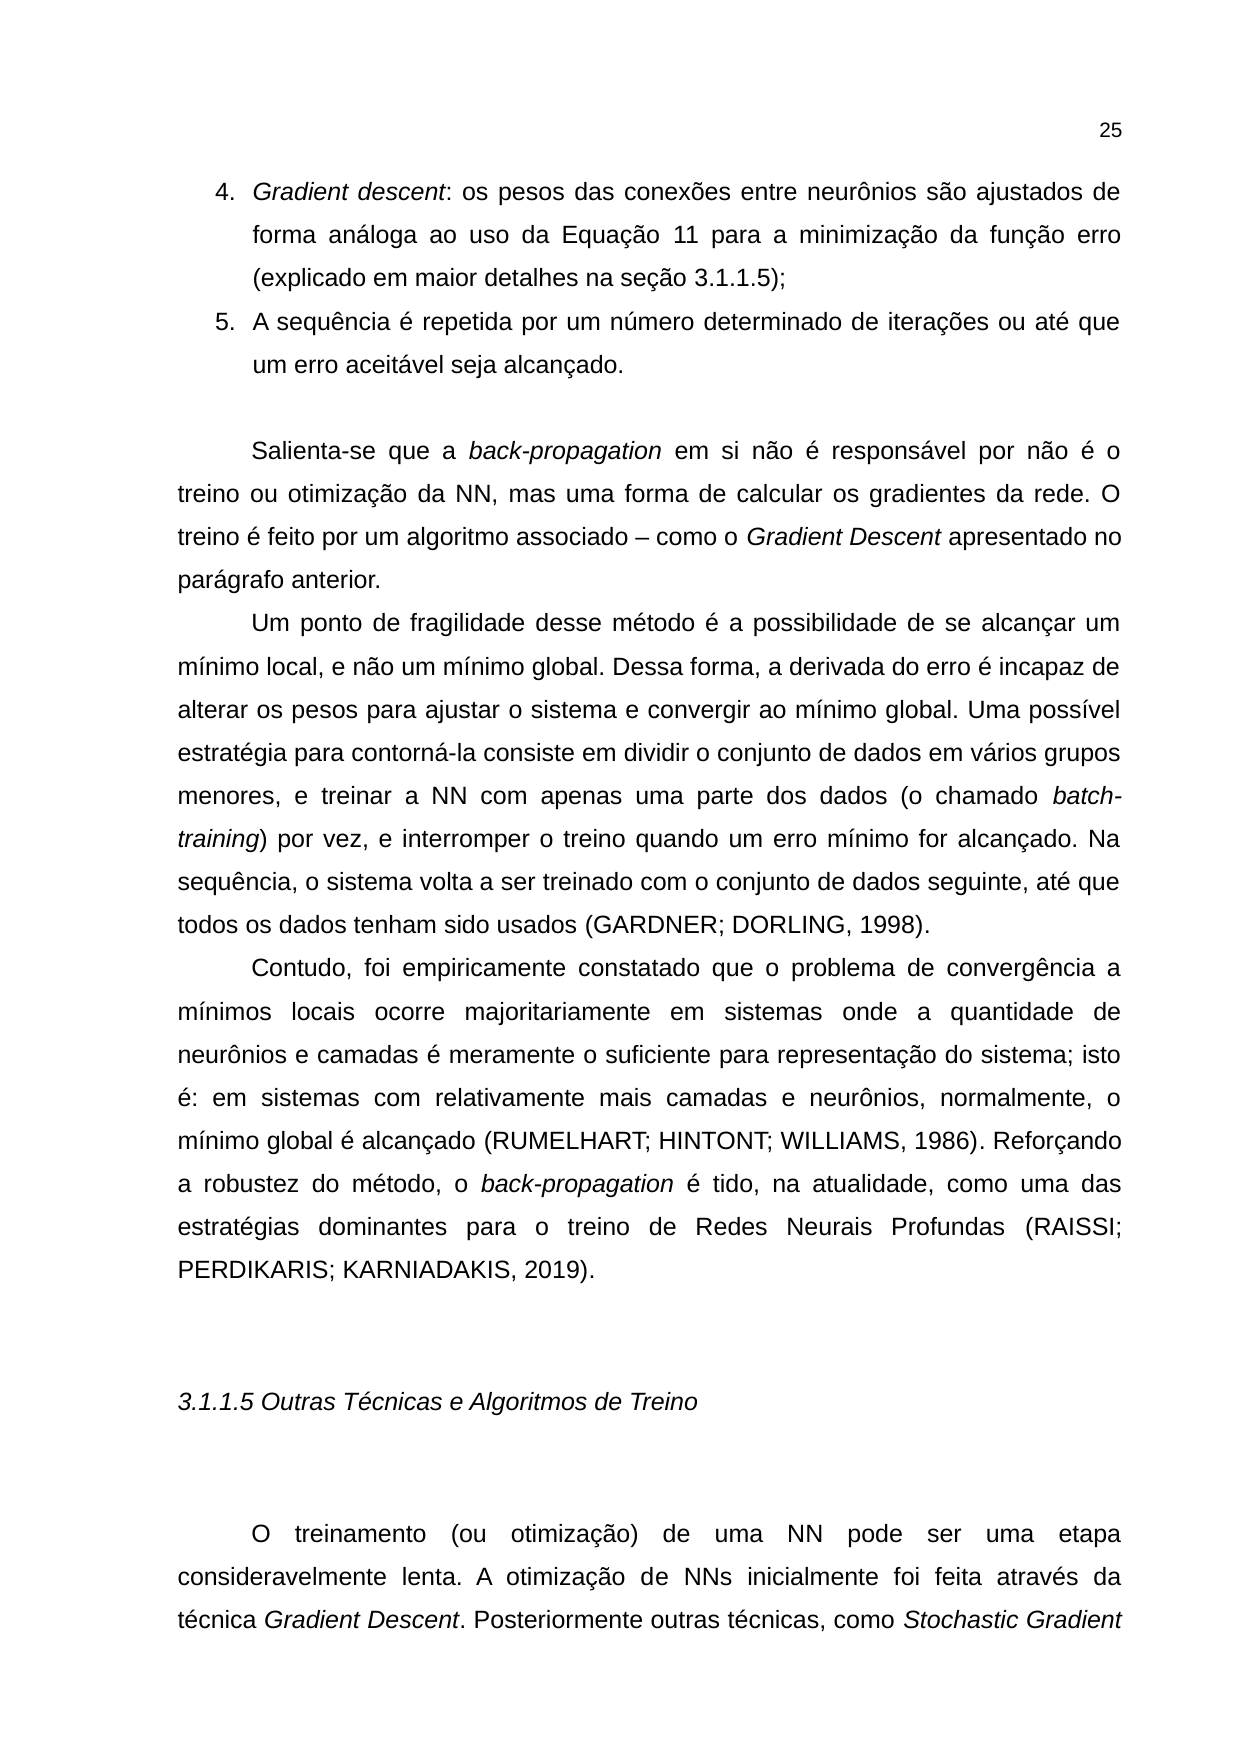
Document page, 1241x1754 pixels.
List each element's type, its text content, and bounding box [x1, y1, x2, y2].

list Gradient descent: os pesos das conexões entre neurônios são ajustados de forma análoga ao uso da Equação 11 para a minimização da função erro (explicado em maior detalhes na seção 3.1.1.5); [215, 177, 1122, 292]
list A sequência é repetida por um número determinado de iterações ou até que um erro aceitável seja alcançado. [215, 306, 1122, 378]
text Um ponto de fragilidade desse método é a possibilidade de se alcançar um mínimo local, e não um mínimo global. Dessa forma, a derivada do erro é incapaz de alterar os pesos para ajustar o sistema e convergir ao mínimo global. Uma possível estratégia para contorná-la consiste em dividir o conjunto de dados em vários grupos menores, e treinar a NN com apenas uma parte dos dados (o chamado batch-training) por vez, e interromper o treino quando um erro mínimo for alcançado. Na sequência, o sistema volta a ser treinado com o conjunto de dados seguinte, até que todos os dados tenham sido usados (GARDNER; DORLING, 1998). [177, 608, 1122, 939]
text Contudo, foi empiricamente constatado que o problema de convergência a mínimos locais ocorre majoritariamente em sistemas onde a quantidade de neurônios e camadas é meramente o suficiente para representação do sistema; isto é: em sistemas com relativamente mais camadas e neurônios, normalmente, o mínimo global é alcançado (RUMELHART; HINTONT; WILLIAMS, 1986). Reforçando a robustez do método, o back-propagation é tido, na atualidade, como uma das estratégias dominantes para o treino de Redes Neurais Profundas (RAISSI; PERDIKARIS; KARNIADAKIS, 2019). [177, 953, 1122, 1284]
text Salienta-se que a back-propagation em si não é responsável por não é o treino ou otimização da NN, mas uma forma de calcular os gradientes da rede. O treino é feito por um algoritmo associado – como o Gradient Descent apresentado no parágrafo anterior. [177, 436, 1122, 594]
subtitle Outras Técnicas e Algoritmos de Treino [177, 1387, 1122, 1416]
text O treinamento (ou otimização) de uma NN pode ser uma etapa consideravelmente lenta. A otimização de NNs inicialmente foi feita através da técnica Gradient Descent. Posteriormente outras técnicas, como Stochastic Gradient [177, 1518, 1122, 1633]
